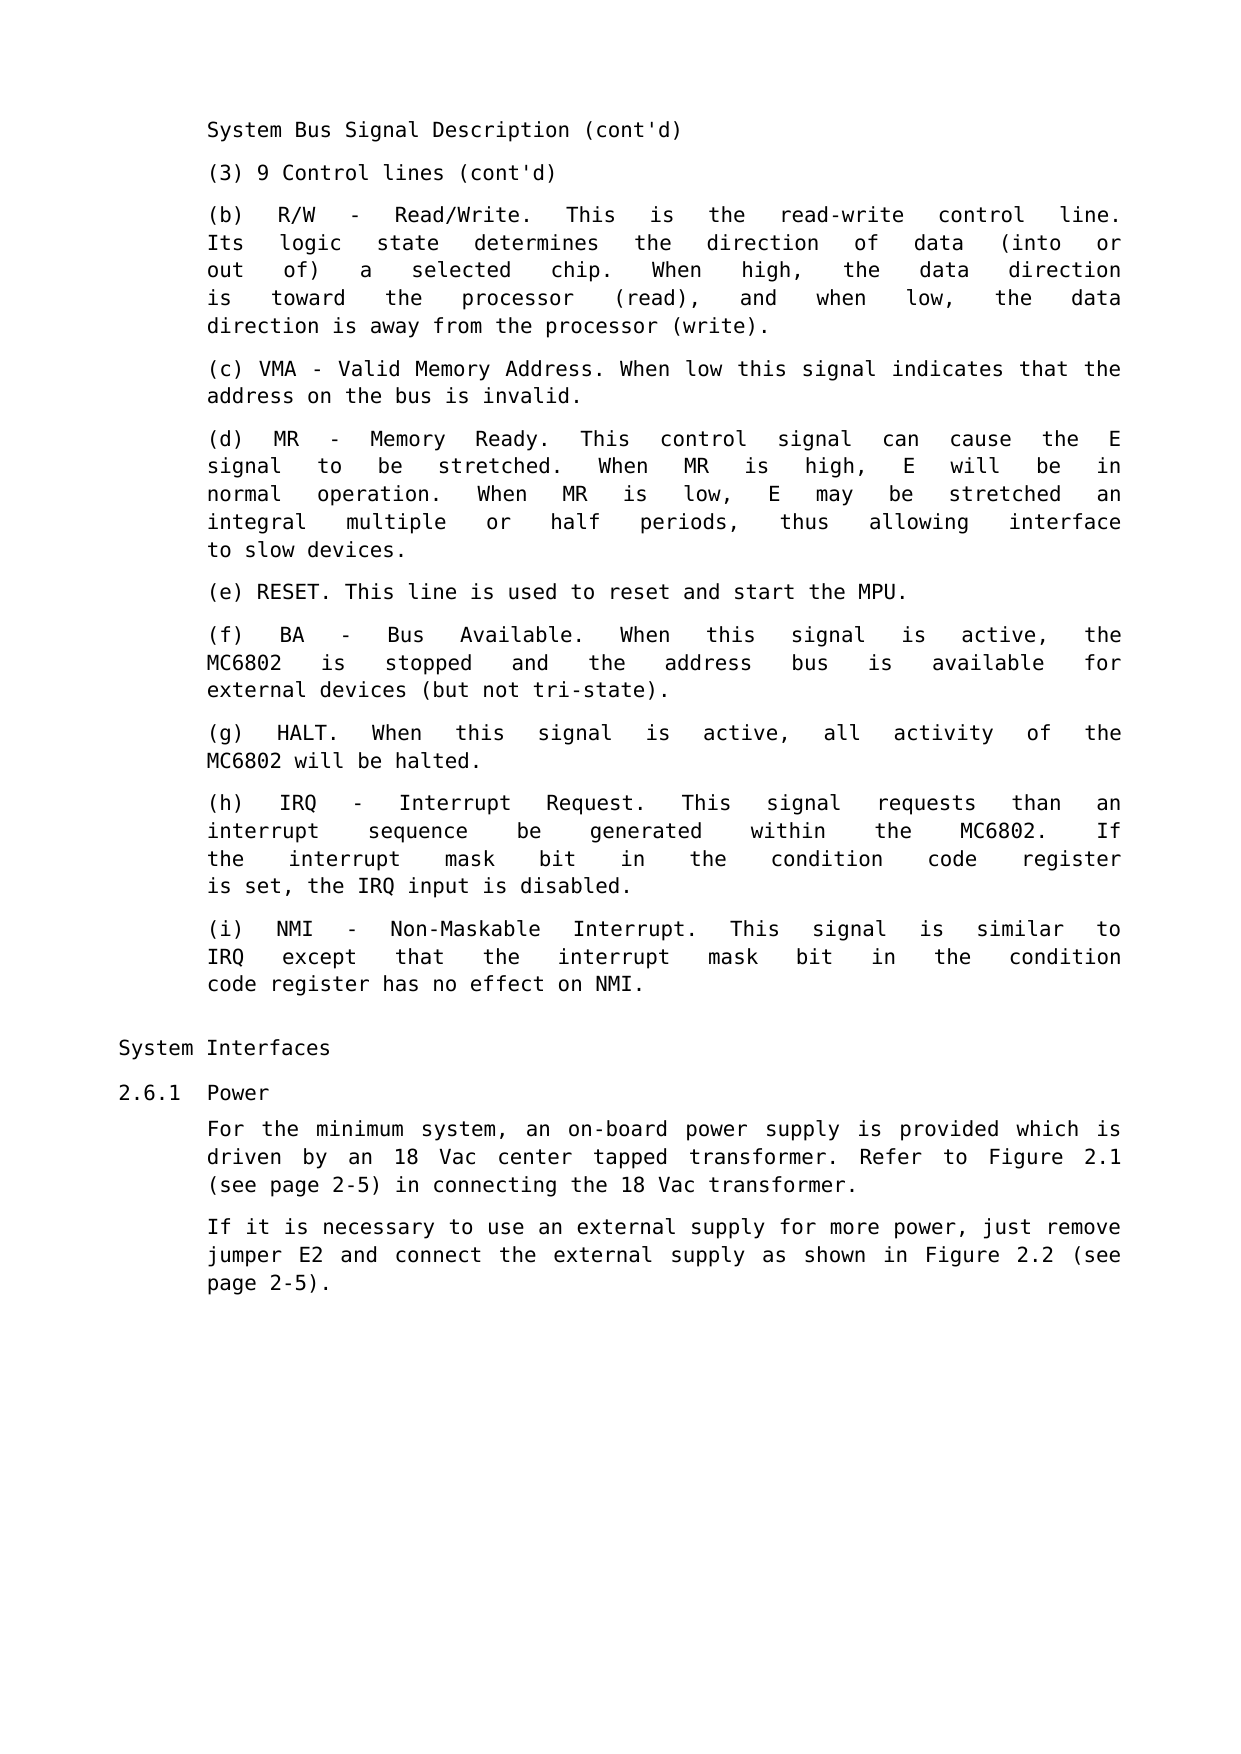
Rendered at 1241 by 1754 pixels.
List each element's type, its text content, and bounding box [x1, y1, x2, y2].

text (e) RESET. This line is used to reset and start the MPU. [207, 580, 1122, 605]
text (d) MR - Memory Ready. This control signal can cause the E signal to be stretched. When MR is high, E will be in normal operation. When MR is low, E may be stretched an integral multiple or half periods, thus allowing interface to slow devices. [207, 427, 1122, 562]
text (h) IRQ - Interrupt Request. This signal requests than an interrupt sequence be generated within the MC6802. If the interrupt mask bit in the condition code register is set, the IRQ input is disabled. [207, 791, 1122, 899]
text System Bus Signal Description (cont'd) [207, 118, 1122, 142]
text (c) VMA - Valid Memory Address. When low this signal indicates that the address on the bus is invalid. [207, 357, 1122, 409]
text If it is necessary to use an external supply for more power, just remove jumper E2 and connect the external supply as shown in Figure 2.2 (see page 2-5). [207, 1215, 1122, 1295]
subtitle Power [118, 1081, 1122, 1105]
text (i) NMI - Non-Maskable Interrupt. This signal is similar to IRQ except that the interrupt mask bit in the condition code register has no effect on NMI. [207, 917, 1122, 997]
text (g) HALT. When this signal is active, all activity of the MC6802 will be halted. [207, 721, 1122, 773]
text (f) BA - Bus Available. When this signal is active, the MC6802 is stopped and the address bus is available for external devices (but not tri-state). [207, 623, 1122, 703]
text (3) 9 Control lines (cont'd) [207, 161, 1122, 185]
text (b) R/W - Read/Write. This is the read-write control line. Its logic state determines the direction of data (into or out of) a selected chip. When high, the data direction is toward the processor (read), and when low, the data direction is away from the processor (write). [207, 203, 1122, 338]
text For the minimum system, an on-board power supply is provided which is driven by an 18 Vac center tapped transformer. Refer to Figure 2.1 (see page 2-5) in connecting the 18 Vac transformer. [207, 1117, 1122, 1197]
subtitle System Interfaces [0, 1036, 1122, 1060]
